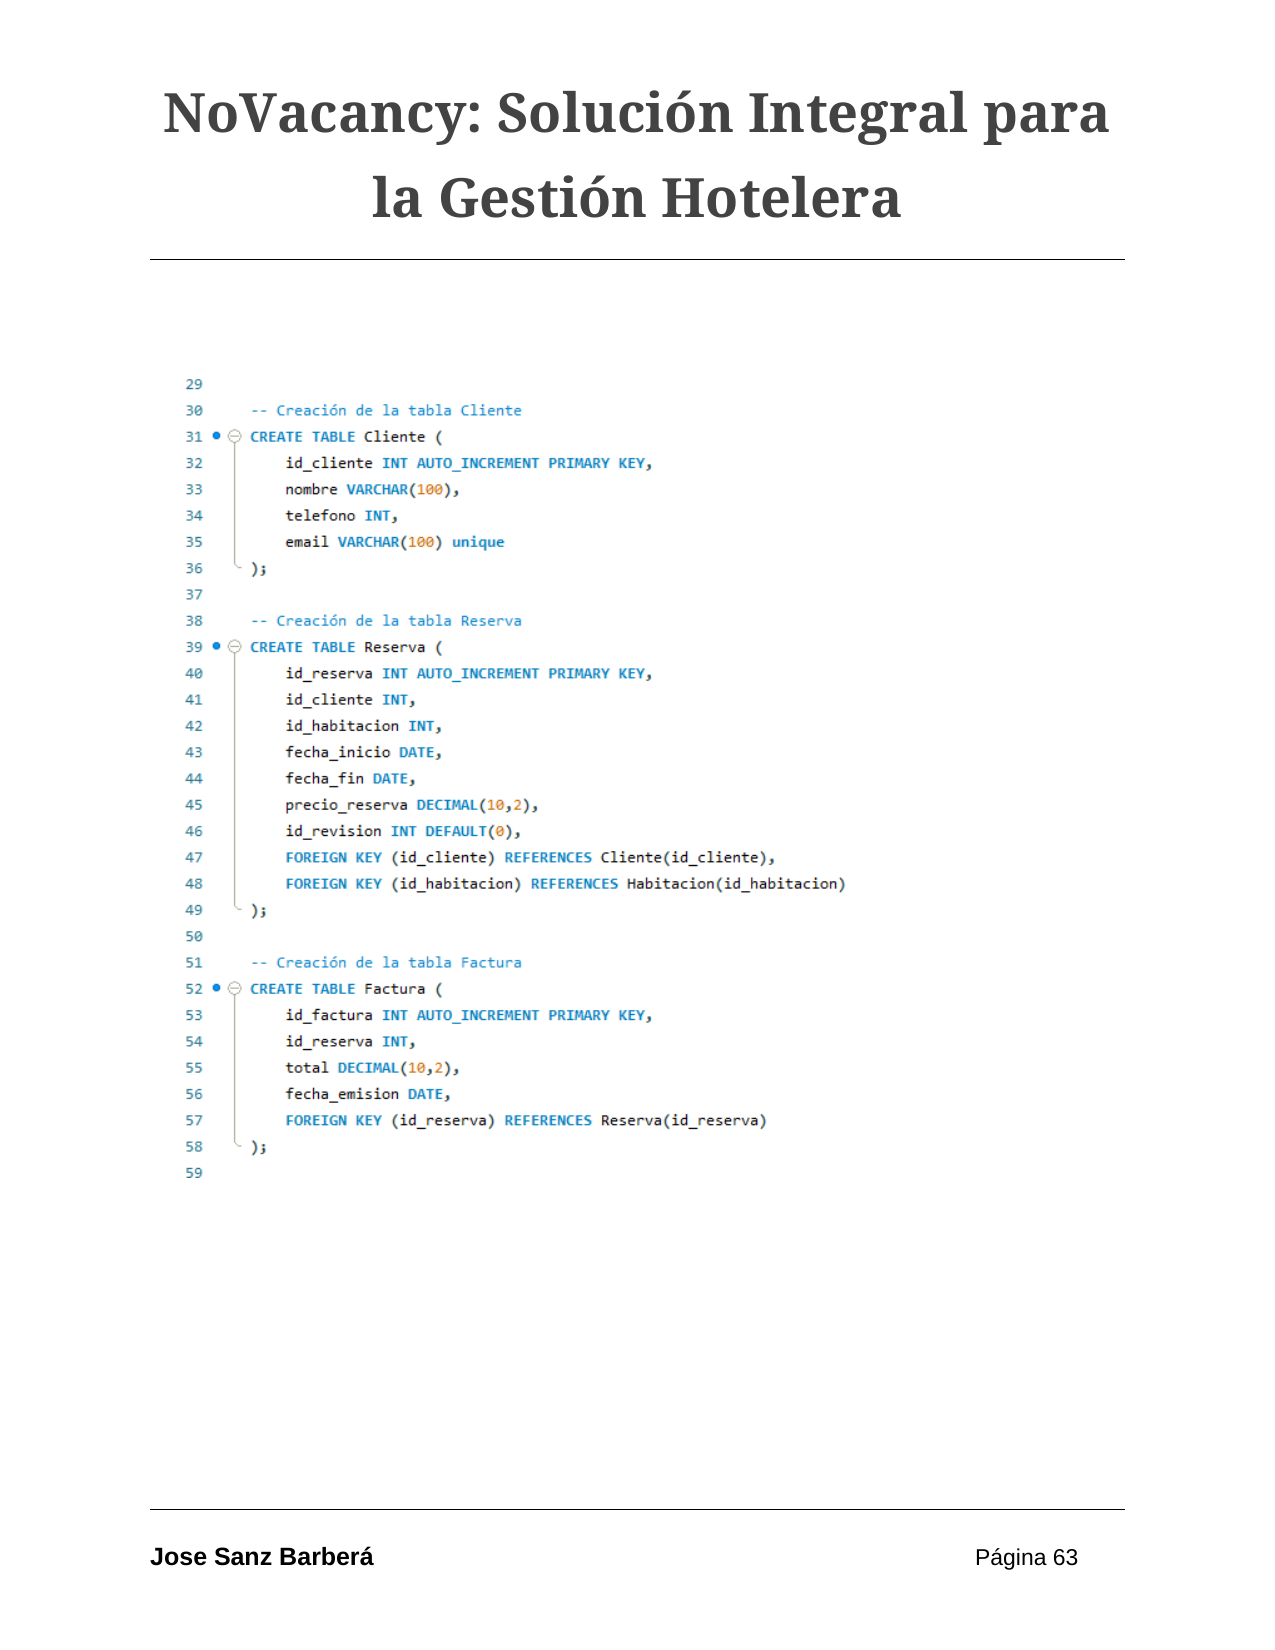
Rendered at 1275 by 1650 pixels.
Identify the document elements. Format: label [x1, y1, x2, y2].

picture [164, 368, 909, 1178]
